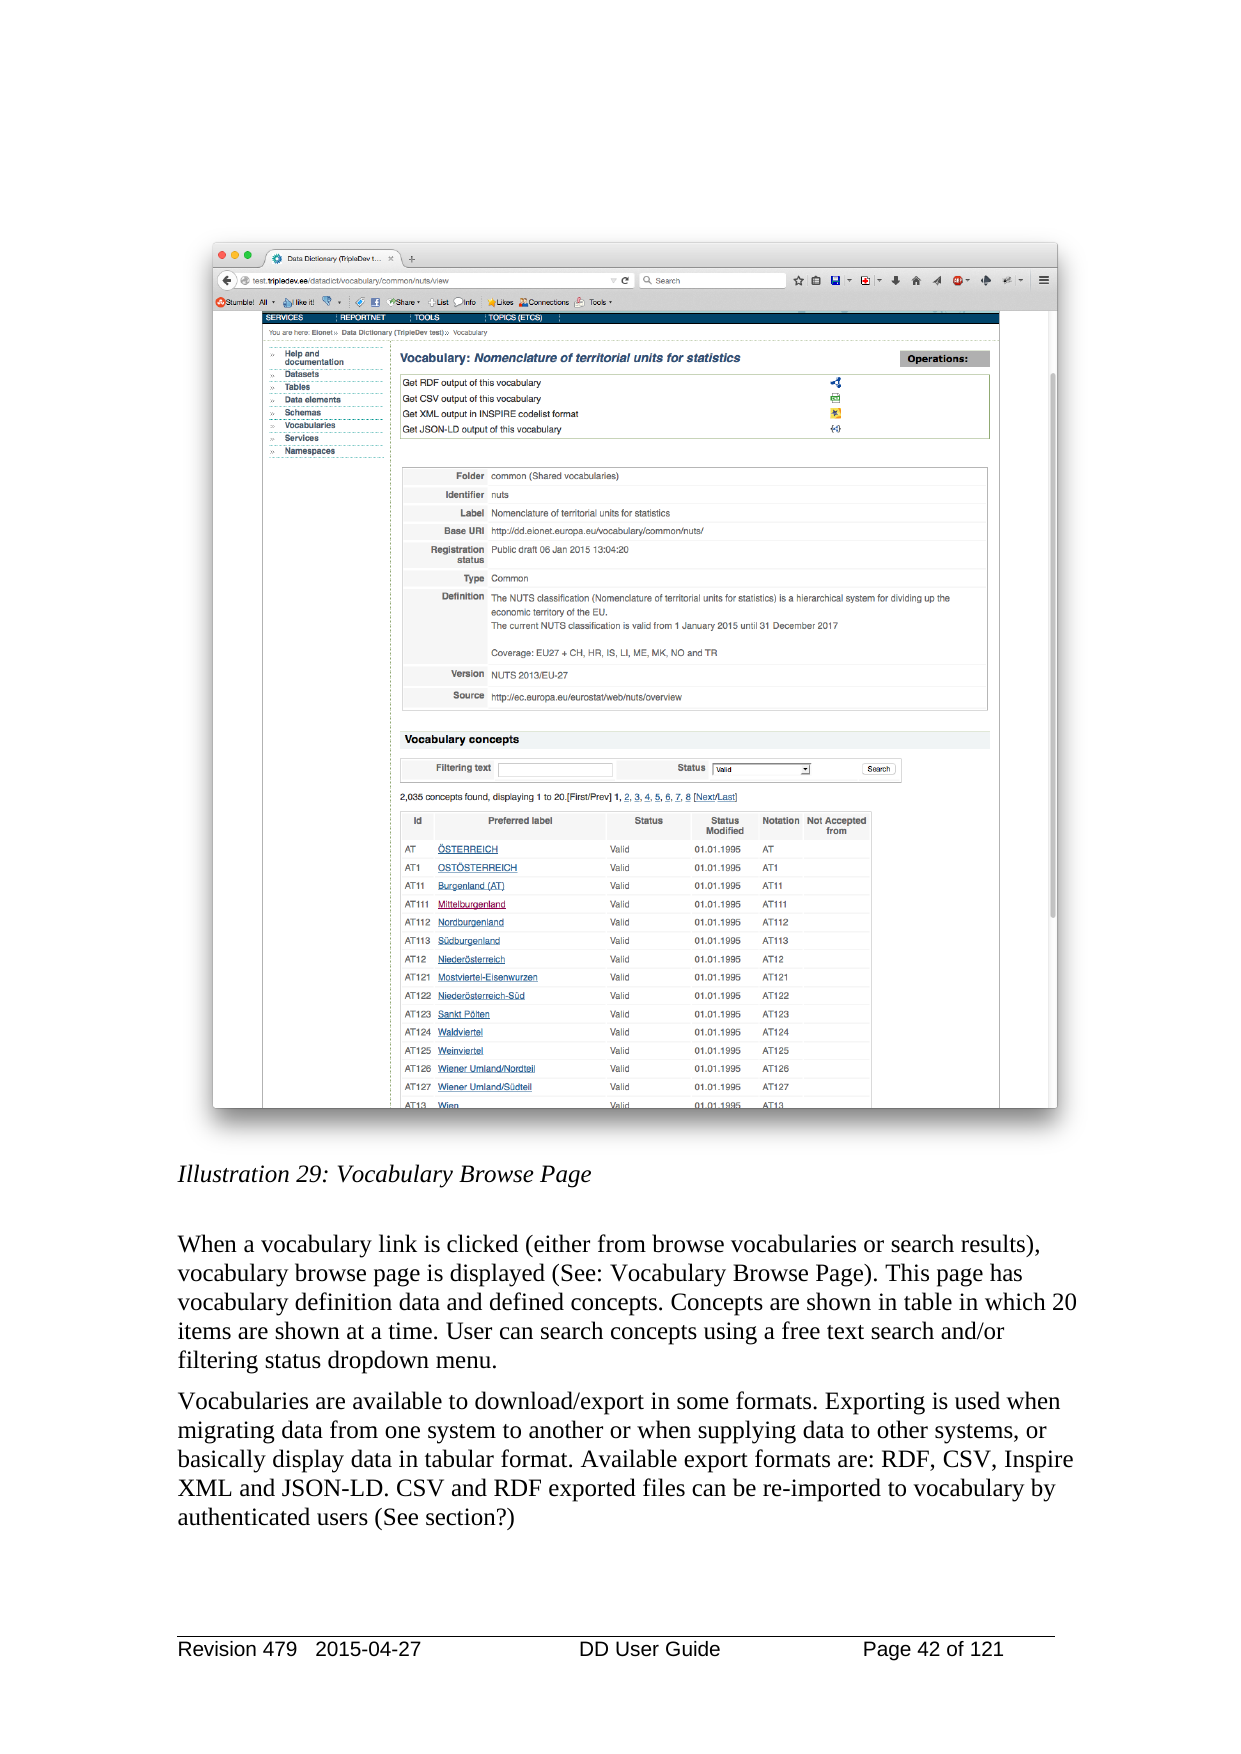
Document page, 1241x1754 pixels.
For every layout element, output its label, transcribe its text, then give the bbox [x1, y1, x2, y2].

text When a vocabulary link is clicked (either from browse vocabularies or search results), vocabulary browse page is displayed (See: Vocabulary Browse Page). This page has vocabulary definition data and defined concepts. Concepts are shown in table in which 20 items are shown at a time. User can search concepts using a free text search and/or filtering status dropdown menu. [177, 1229, 1092, 1374]
picture [177, 222, 1093, 1159]
text Illustration 29: Vocabulary Browse Page [177, 1159, 1092, 1188]
text Vocabularies are available to download/export in some formats. Exporting is used when migrating data from one system to another or when supplying data to other systems, or basically display data in tabular format. Available export formats are: RDF, CSV, Inspire XML and JSON-LD. CSV and RDF exported files can be re-imported to vocabulary by authenticated users (See section?) [177, 1386, 1092, 1531]
